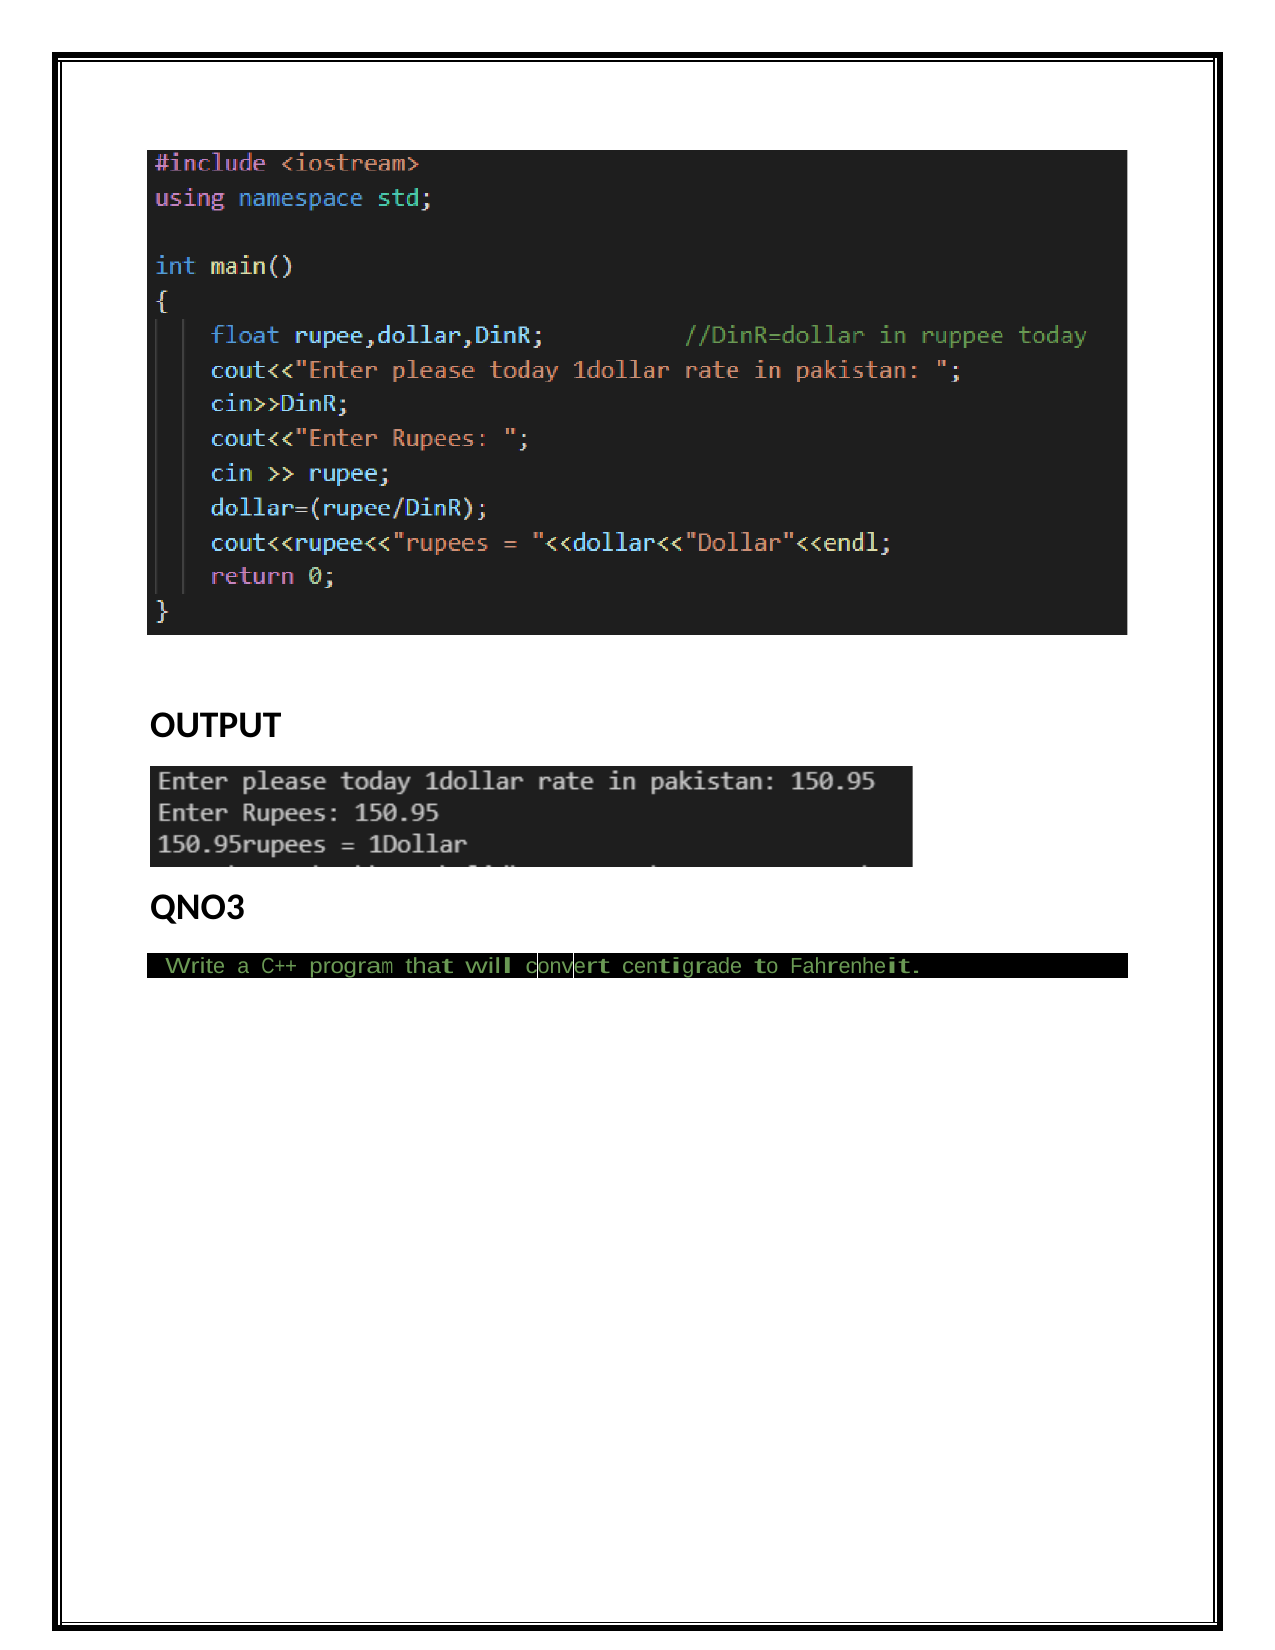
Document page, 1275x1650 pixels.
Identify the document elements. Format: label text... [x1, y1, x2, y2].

text Write a C++ program that will convert centigrade to Fahrenheit. [147, 952, 1204, 978]
text OUTPUT [150, 701, 1204, 746]
text QNO3 [150, 779, 1204, 928]
picture [147, 150, 1128, 635]
picture [150, 766, 913, 867]
